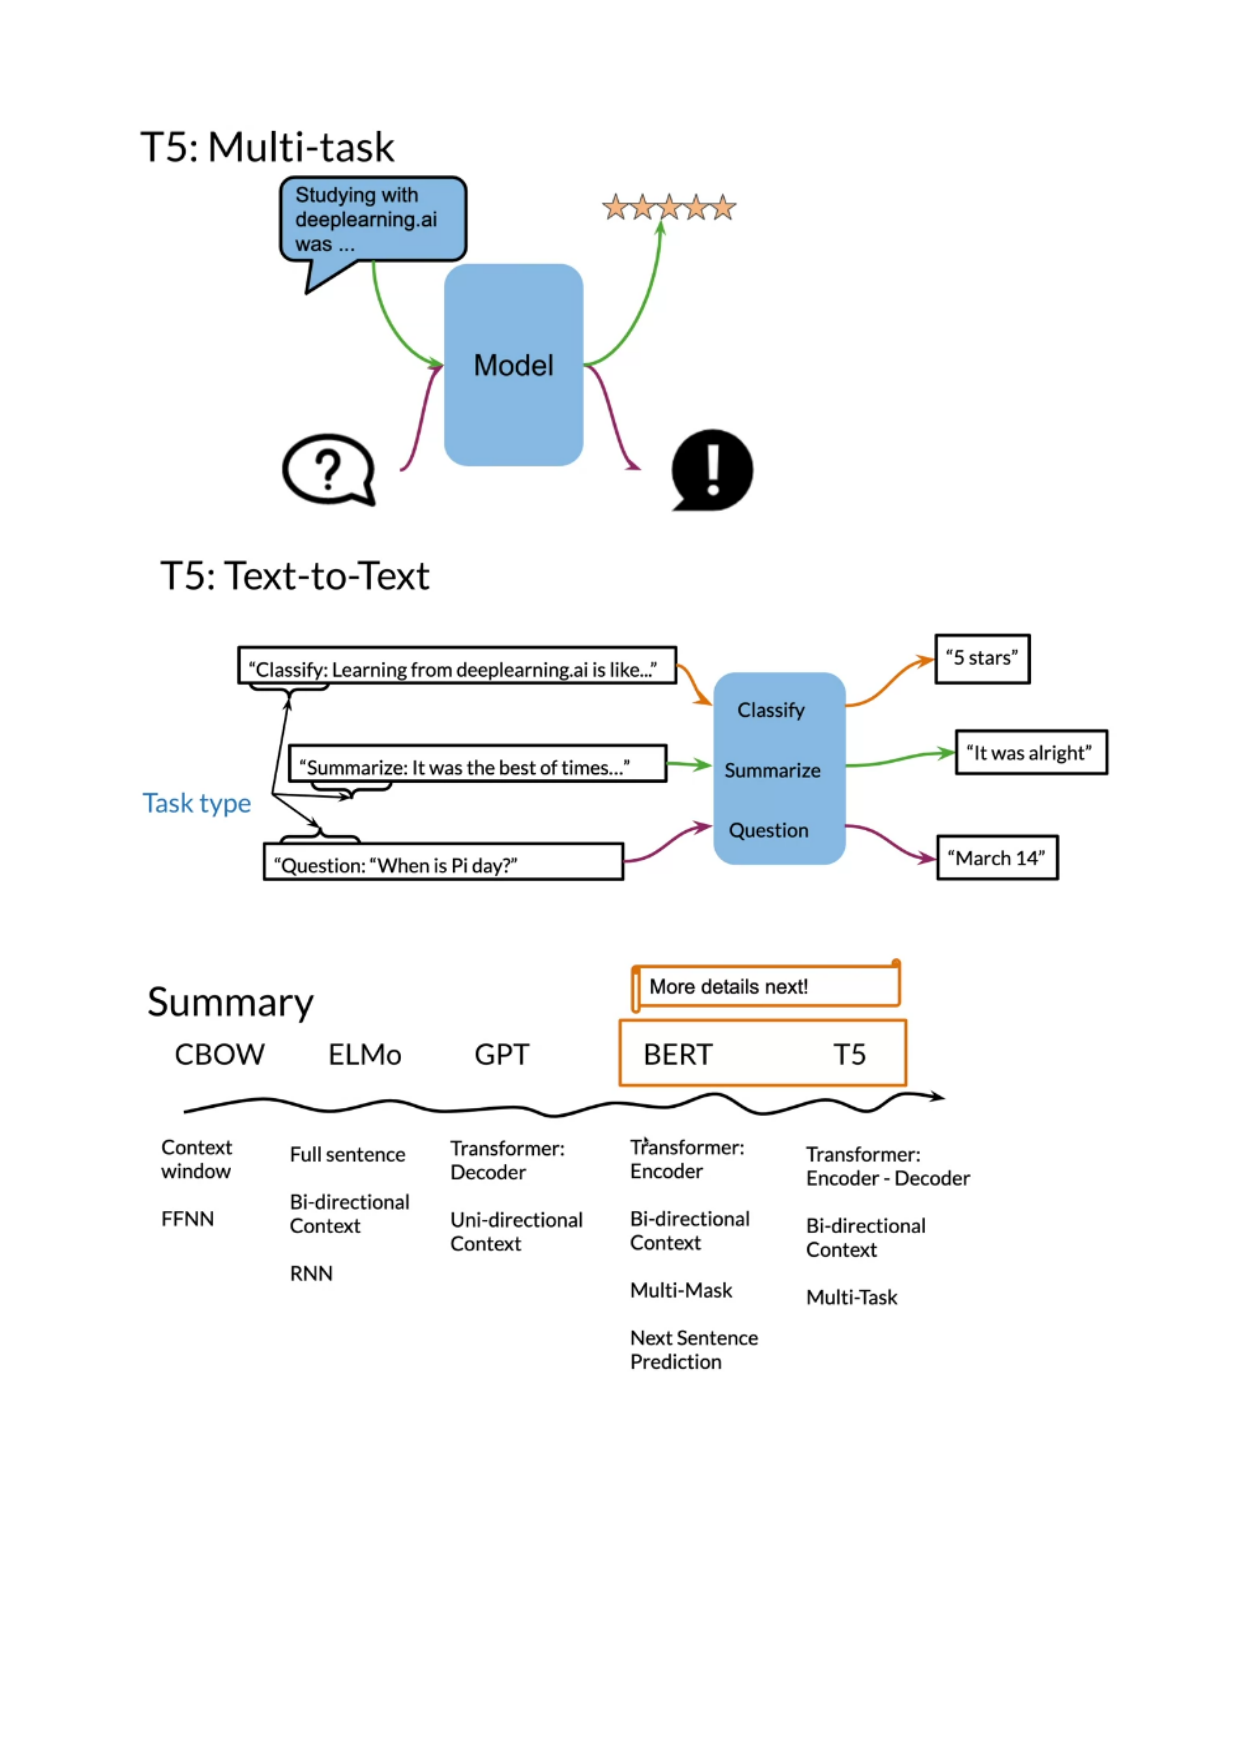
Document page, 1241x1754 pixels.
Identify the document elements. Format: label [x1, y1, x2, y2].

picture [118, 118, 1123, 520]
picture [118, 548, 1123, 916]
picture [118, 944, 1123, 1388]
